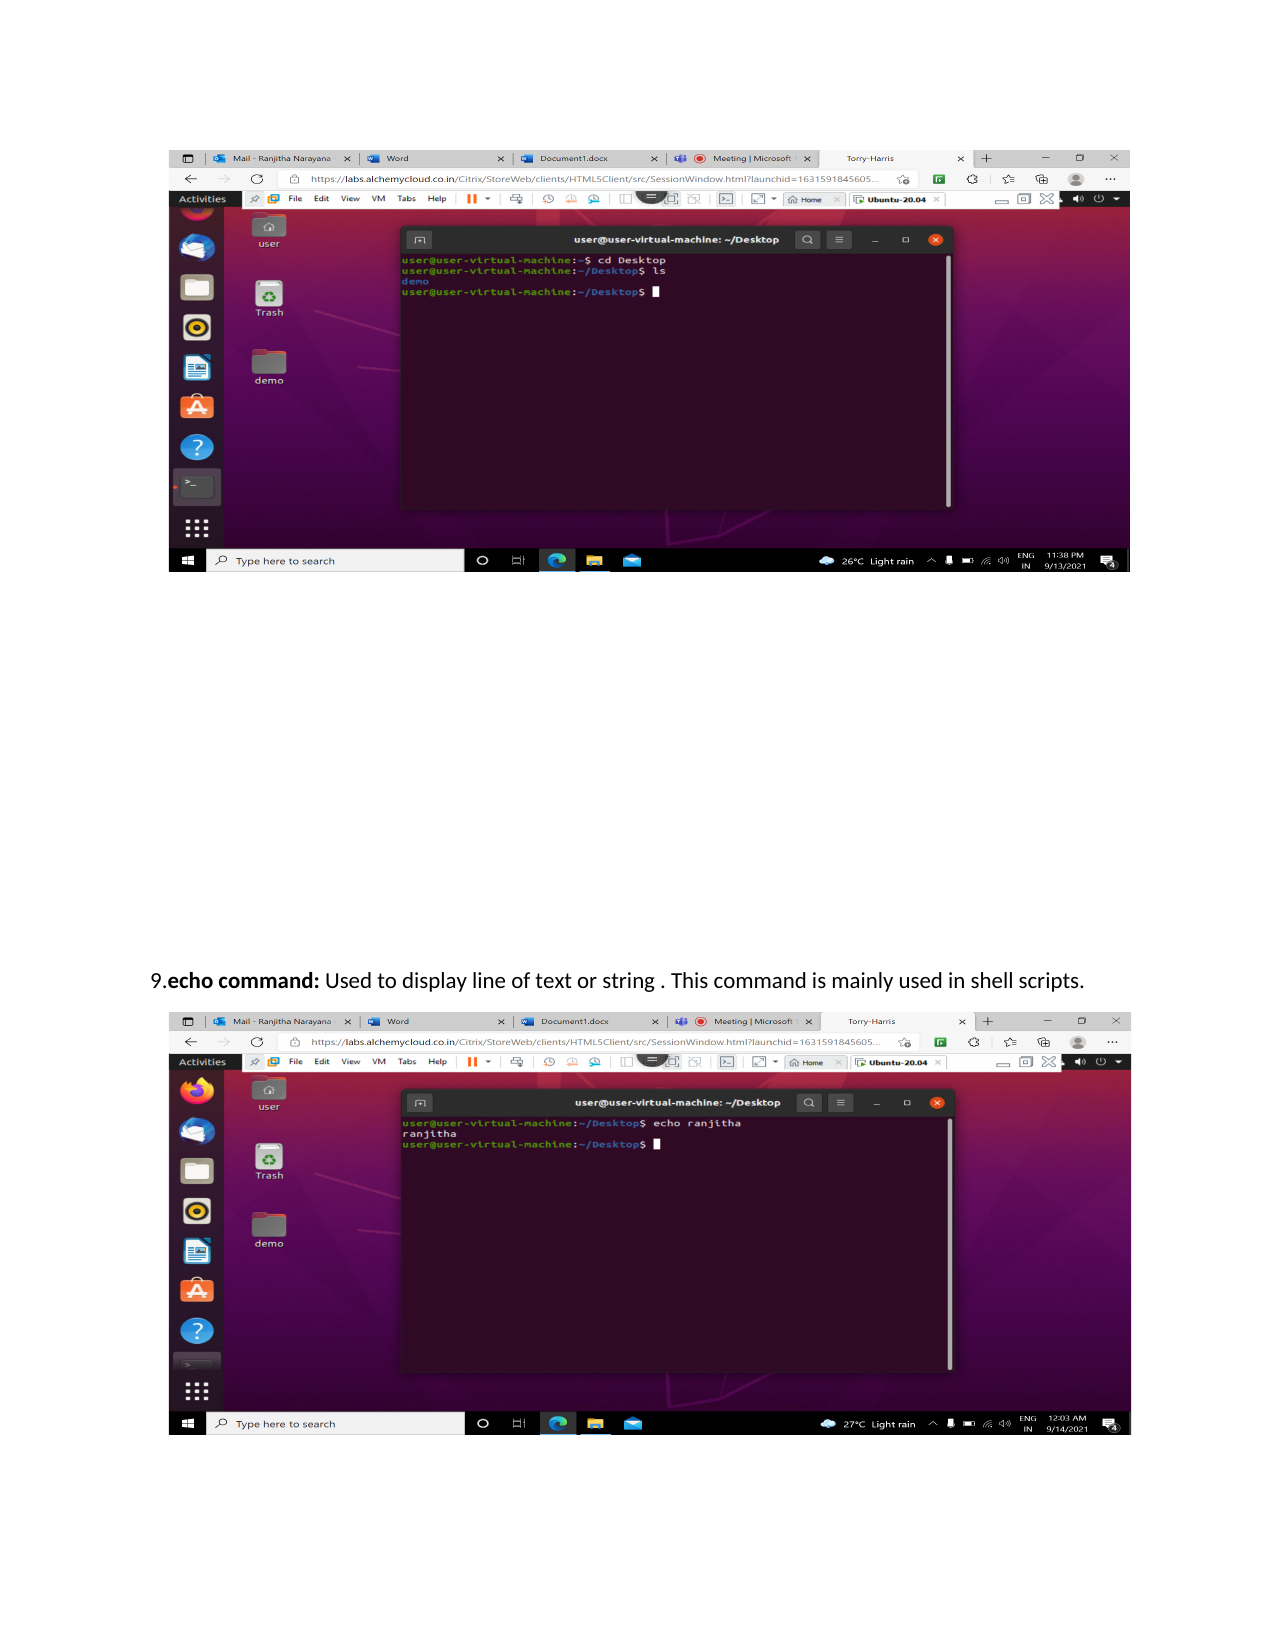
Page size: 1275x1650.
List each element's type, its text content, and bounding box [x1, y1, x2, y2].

picture [168, 150, 1130, 572]
text 9.echo command: Used to display line of text or string . This command is mainly used in shell scripts. [150, 966, 1125, 994]
picture [168, 1012, 1132, 1435]
